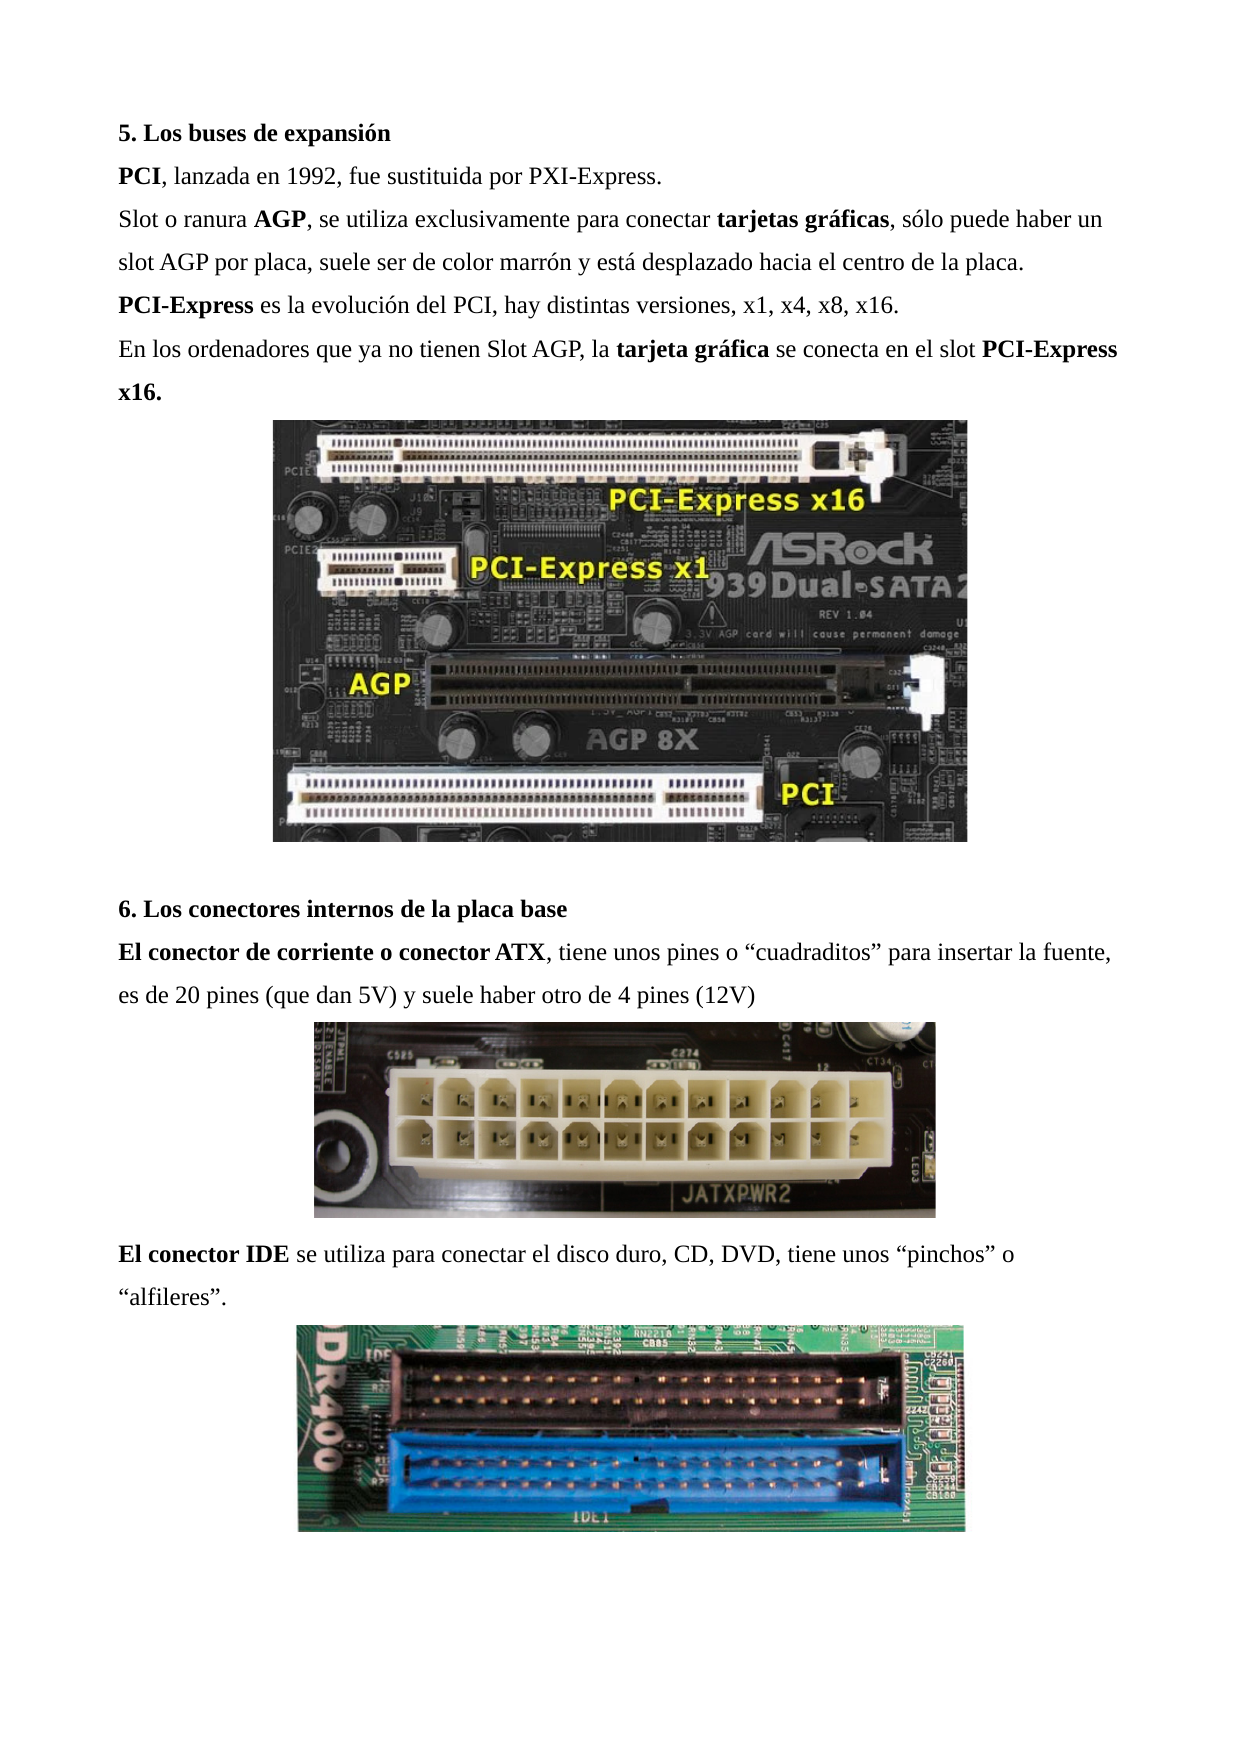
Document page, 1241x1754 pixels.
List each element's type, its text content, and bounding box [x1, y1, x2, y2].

text PCI, lanzada en 1992, fue sustituida por PXI-Express. [118, 161, 1122, 190]
text 6. Los conectores internos de la placa base [118, 894, 1122, 923]
text El conector de corriente o conector ATX, tiene unos pines o “cuadraditos” para insertar la fuente, es de 20 pines (que dan 5V) y suele haber otro de 4 pines (12V) [118, 937, 1122, 1009]
picture [272, 420, 968, 842]
text Slot o ranura AGP, se utiliza exclusivamente para conectar tarjetas gráficas, sólo puede haber un slot AGP por placa, suele ser de color marrón y está desplazado hacia el centro de la placa. [118, 204, 1122, 276]
text El conector IDE se utiliza para conectar el disco duro, CD, DVD, tiene unos “pinchos” o “alfileres”. [118, 1239, 1122, 1311]
text 5. Los buses de expansión [118, 118, 1122, 147]
picture [314, 1022, 936, 1218]
text En los ordenadores que ya no tienen Slot AGP, la tarjeta gráfica se conecta en el slot PCI-Express x16. [118, 334, 1122, 406]
picture [217, 1325, 1023, 1532]
text PCI-Express es la evolución del PCI, hay distintas versiones, x1, x4, x8, x16. [118, 291, 1122, 319]
